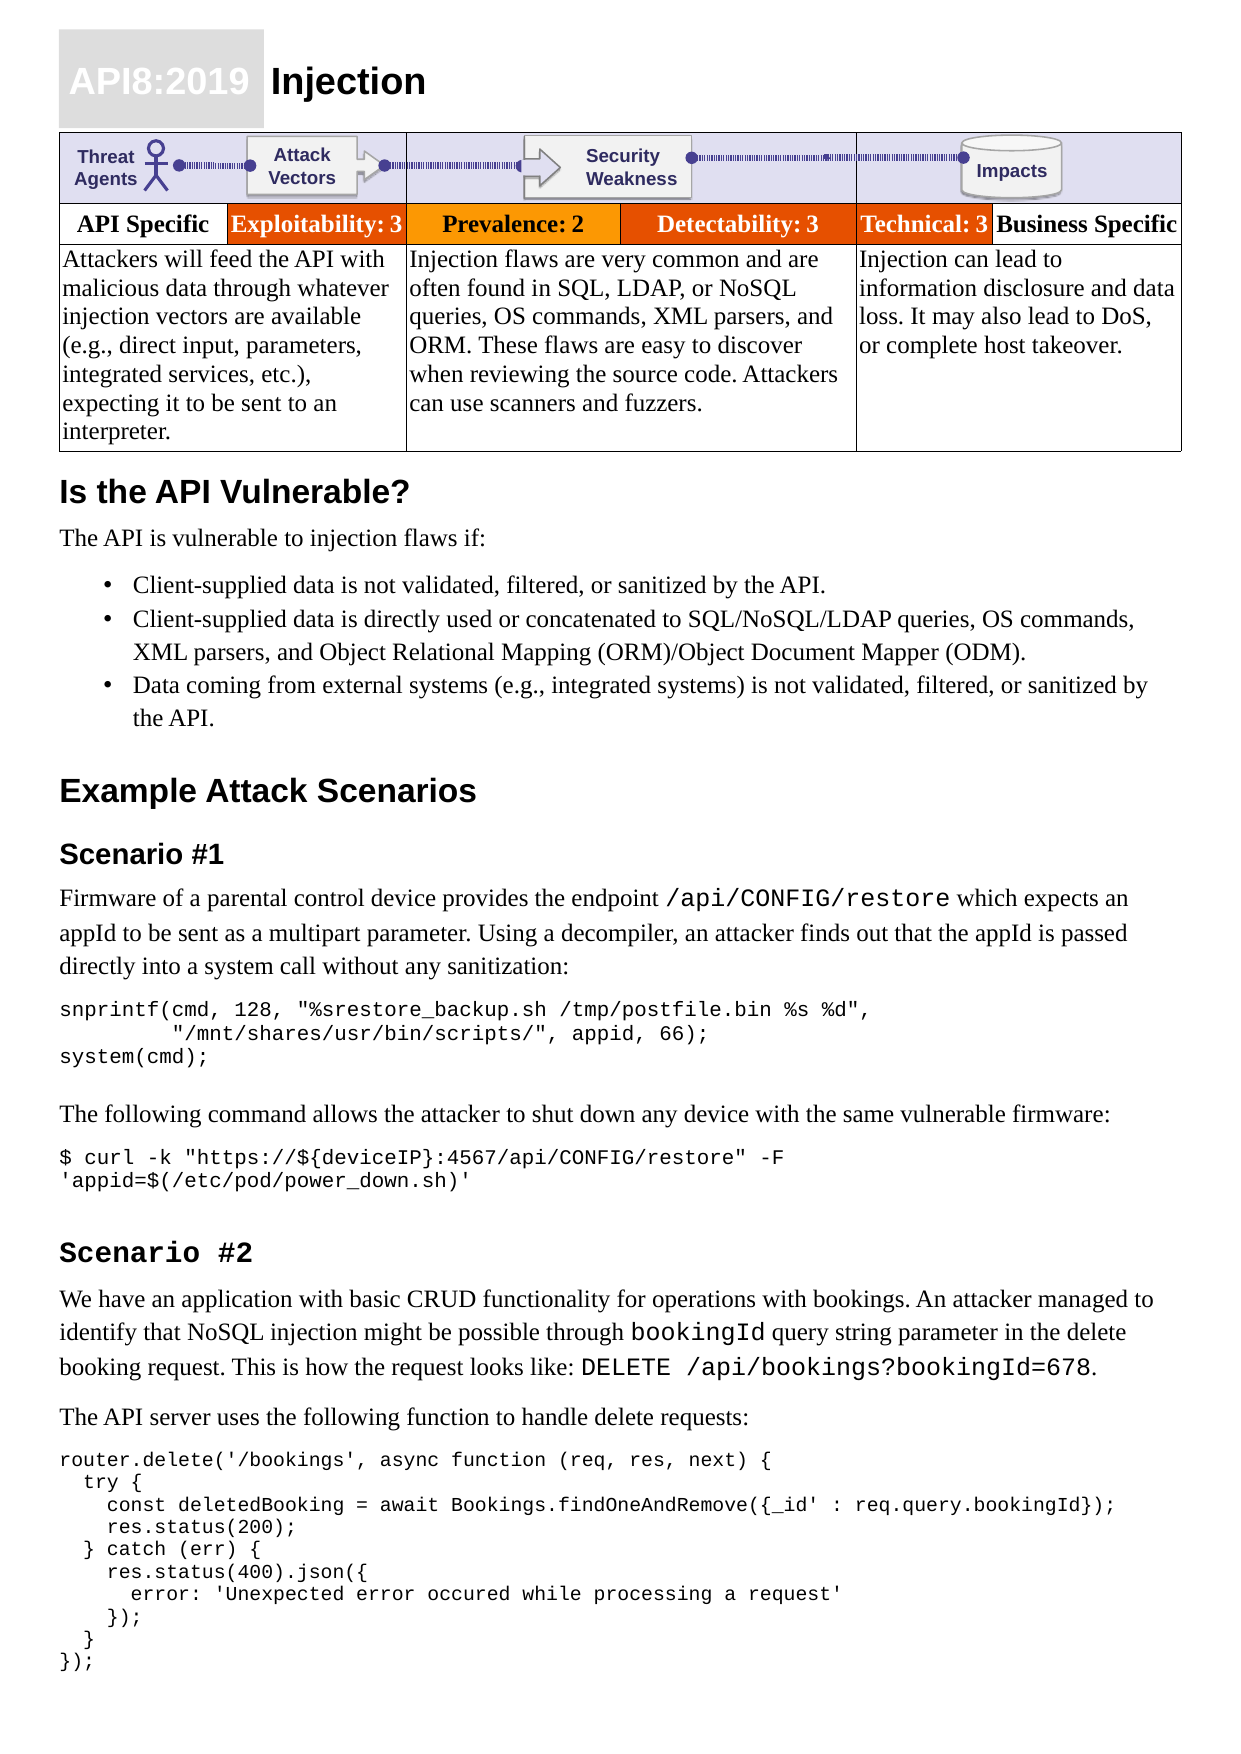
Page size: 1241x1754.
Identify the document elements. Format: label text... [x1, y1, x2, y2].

table_cell Business Specific [993, 204, 1181, 244]
text We have an application with basic CRUD functionality for operations with bookings. An attacker managed to identify that NoSQL injection might be possible through bookingId query string parameter in the delete booking request. This is how the request looks like: DELETE /api/bookings?bookingId=678. [59, 1284, 1181, 1383]
text res.status(400).json({ [59, 1562, 1181, 1584]
text error: 'Unexpected error occured while processing a request' [59, 1584, 1181, 1607]
text The following command allows the attacker to shut down any device with the same vulnerable firmware: [59, 1099, 1181, 1128]
table_cell Technical: 3 [857, 204, 992, 244]
text const deletedBooking = await Bookings.findOneAndRemove({_id' : req.query.bookingId}); [59, 1494, 1181, 1517]
list Data coming from external systems (e.g., integrated systems) is not validated, filtered, or sanitized by the API. [103, 670, 1181, 731]
table_cell Injection can lead to information disclosure and data loss. It may also lead to DoS, or complete host takeover. [857, 245, 1181, 451]
text $ curl -k "https://${deviceIP}:4567/api/CONFIG/restore" -F 'appid=$(/etc/pod/power_down.sh)' [59, 1147, 1181, 1194]
text router.delete('/bookings', async function (req, res, next) { [59, 1450, 1181, 1472]
subtitle Scenario #1 [59, 837, 1181, 871]
subtitle Example Attack Scenarios [59, 771, 1181, 810]
text The API is vulnerable to injection flaws if: [59, 523, 1181, 552]
text snprintf(cmd, 128, "%srestore_backup.sh /tmp/postfile.bin %s %d", [59, 999, 1181, 1022]
subtitle Is the API Vulnerable? [59, 472, 1181, 511]
table_cell Injection flaws are very common and are often found in SQL, LDAP, or NoSQL queries, OS commands, XML parsers, and ORM. These flaws are easy to discover when reviewing the source code. Attackers can use scanners and fuzzers. [407, 245, 856, 451]
table_header [407, 133, 620, 203]
table_header [227, 133, 406, 203]
table_header [857, 133, 992, 203]
text res.status(200); [59, 1517, 1181, 1539]
subtitle Scenario #2 [59, 1238, 1181, 1272]
text } catch (err) { [59, 1539, 1181, 1562]
table_cell Exploitability: 3 [228, 204, 406, 244]
table_header [620, 133, 856, 203]
list Client-supplied data is not validated, filtered, or sanitized by the API. [103, 571, 1181, 599]
text }); [59, 1607, 1181, 1629]
text "/mnt/shares/usr/bin/scripts/", appid, 66); [59, 1022, 1181, 1046]
table_cell API Specific [60, 204, 227, 244]
text system(cmd); [59, 1046, 1181, 1070]
table_header [992, 133, 1181, 203]
text The API server uses the following function to handle delete requests: [59, 1402, 1181, 1431]
text try { [59, 1472, 1181, 1494]
table_header [60, 133, 227, 203]
table_cell Detectability: 3 [621, 204, 856, 244]
table_cell Attackers will feed the API with malicious data through whatever injection vectors are available (e.g., direct input, parameters, integrated services, etc.), expecting it to be sent to an interpreter. [60, 245, 406, 451]
list Client-supplied data is directly used or concatenated to SQL/NoSQL/LDAP queries, OS commands, XML parsers, and Object Relational Mapping (ORM)/Object Document Mapper (ODM). [103, 604, 1181, 665]
text Firmware of a parental control device provides the endpoint /api/CONFIG/restore which expects an appId to be sent as a multipart parameter. Using a decompiler, an attacker finds out that the appId is passed directly into a system call without any sanitization: [59, 883, 1181, 980]
table_cell Prevalence: 2 [407, 204, 620, 244]
text } }); [59, 1629, 1181, 1674]
